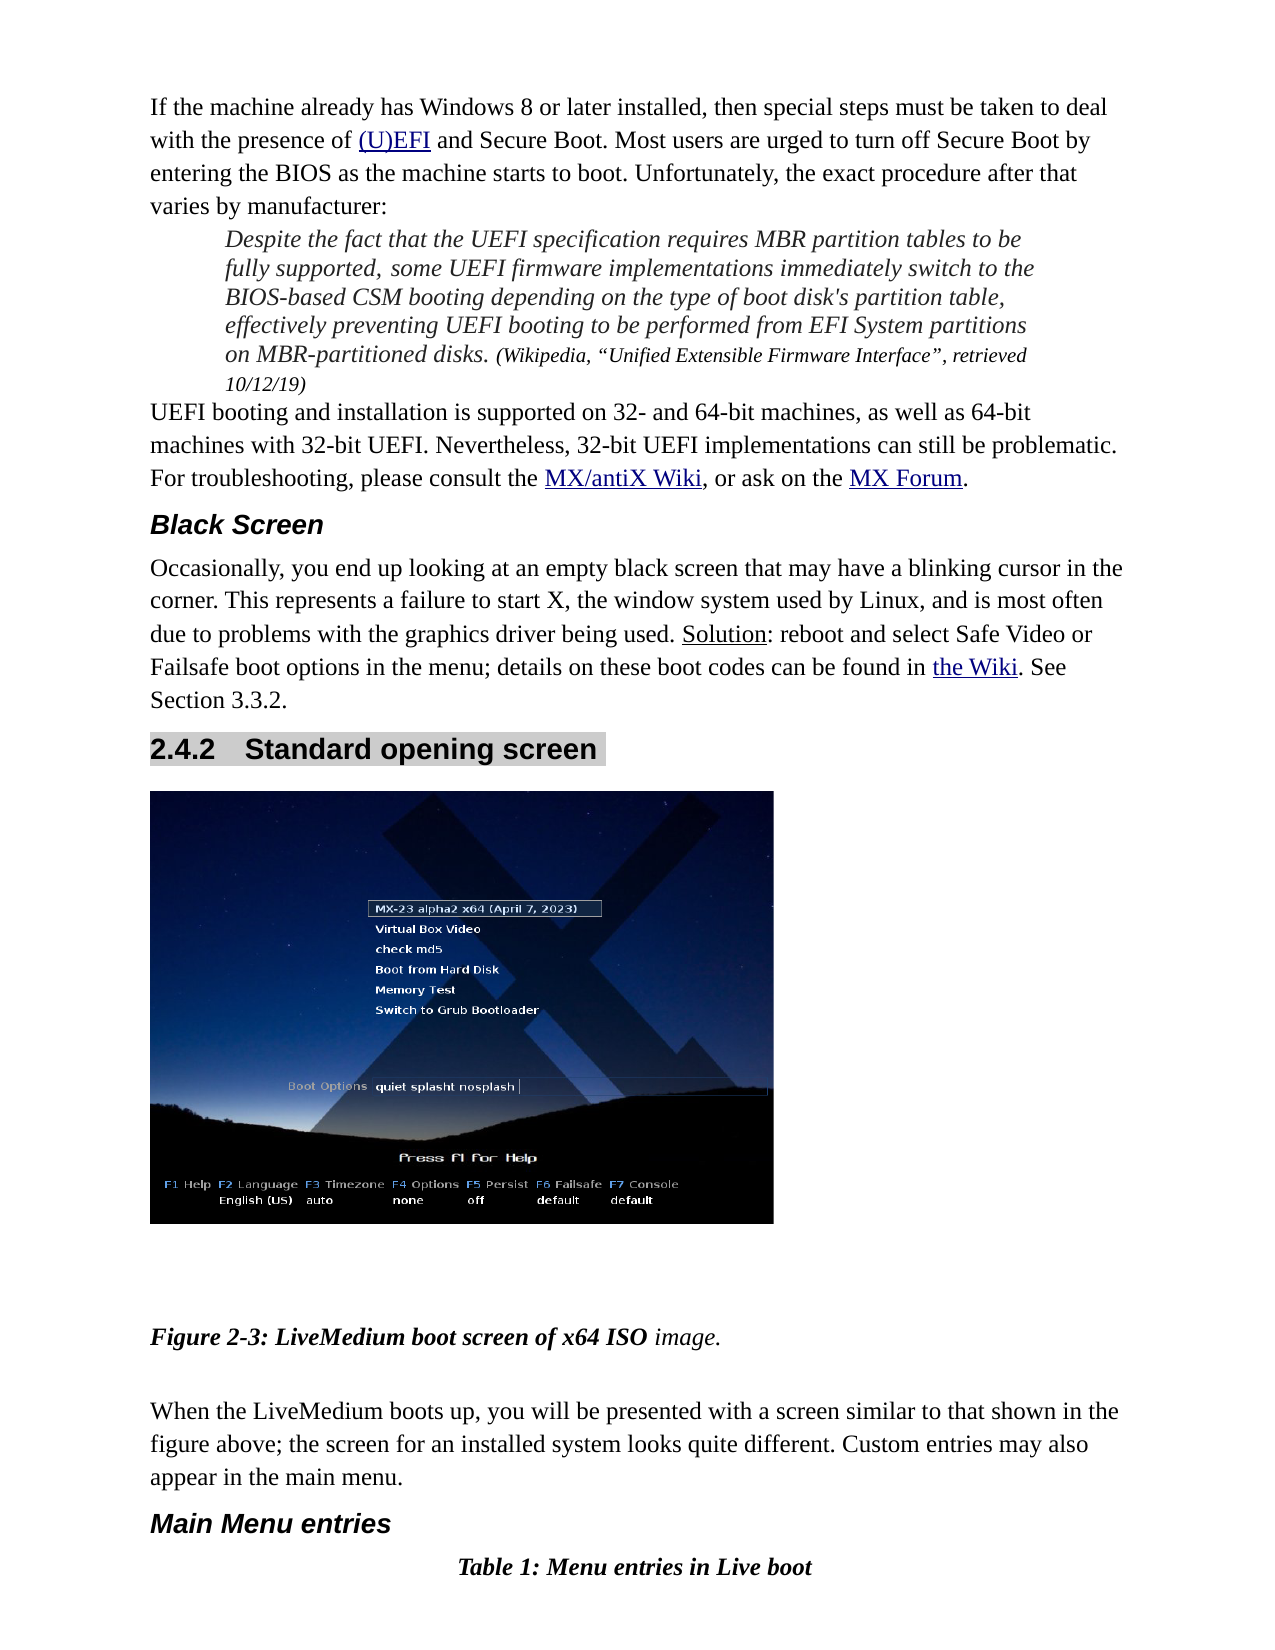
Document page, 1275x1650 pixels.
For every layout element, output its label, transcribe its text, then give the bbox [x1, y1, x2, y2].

text When the LiveMedium boots up, you will be presented with a screen similar to that shown in the figure above; the screen for an installed system looks quite different. Custom entries may also appear in the main menu. [150, 1396, 1125, 1491]
text Occasionally, you end up looking at an empty black screen that may have a blinking cursor in the corner. This represents a failure to start X, the window system used by Linux, and is most often due to problems with the graphics driver being used. Solution: reboot and select Safe Video or Failsafe boot options in the menu; details on these boot codes can be found in the Wiki. See Section 3.3.2. [150, 553, 1125, 713]
subtitle Black Screen [150, 508, 1125, 540]
text Figure 2-3: LiveMedium boot screen of x64 ISO image. [150, 1322, 1125, 1350]
subtitle Main Menu entries [150, 1507, 1125, 1539]
text UEFI booting and installation is supported on 32- and 64-bit machines, as well as 64-bit machines with 32-bit UEFI. Nevertheless, 32-bit UEFI implementations can still be problematic. For troubleshooting, please consult the MX/antiX Wiki, or ask on the MX Forum. [150, 397, 1125, 491]
text If the machine already has Windows 8 or later installed, then special steps must be taken to deal with the presence of (U)EFI and Secure Boot. Most users are urged to turn off Secure Boot by entering the BIOS as the machine starts to boot. Unfortunately, the exact procedure after that varies by manufacturer: [150, 92, 1125, 220]
subtitle 2.4.2 Standard opening screen [606, 732, 1125, 766]
picture [150, 791, 774, 1224]
text Despite the fact that the UEFI specification requires MBR partition tables to be fully supported, some UEFI firmware implementations immediately switch to the BIOS-based CSM booting depending on the type of boot disk's partition table, effectively preventing UEFI booting to be performed from EFI System partitions on MBR-partitioned disks. (Wikipedia, “Unified Extensible Firmware Interface”, retrieved 10/12/19) [225, 224, 1050, 397]
subtitle Table 1: Menu entries in Live boot [150, 1552, 1125, 1581]
